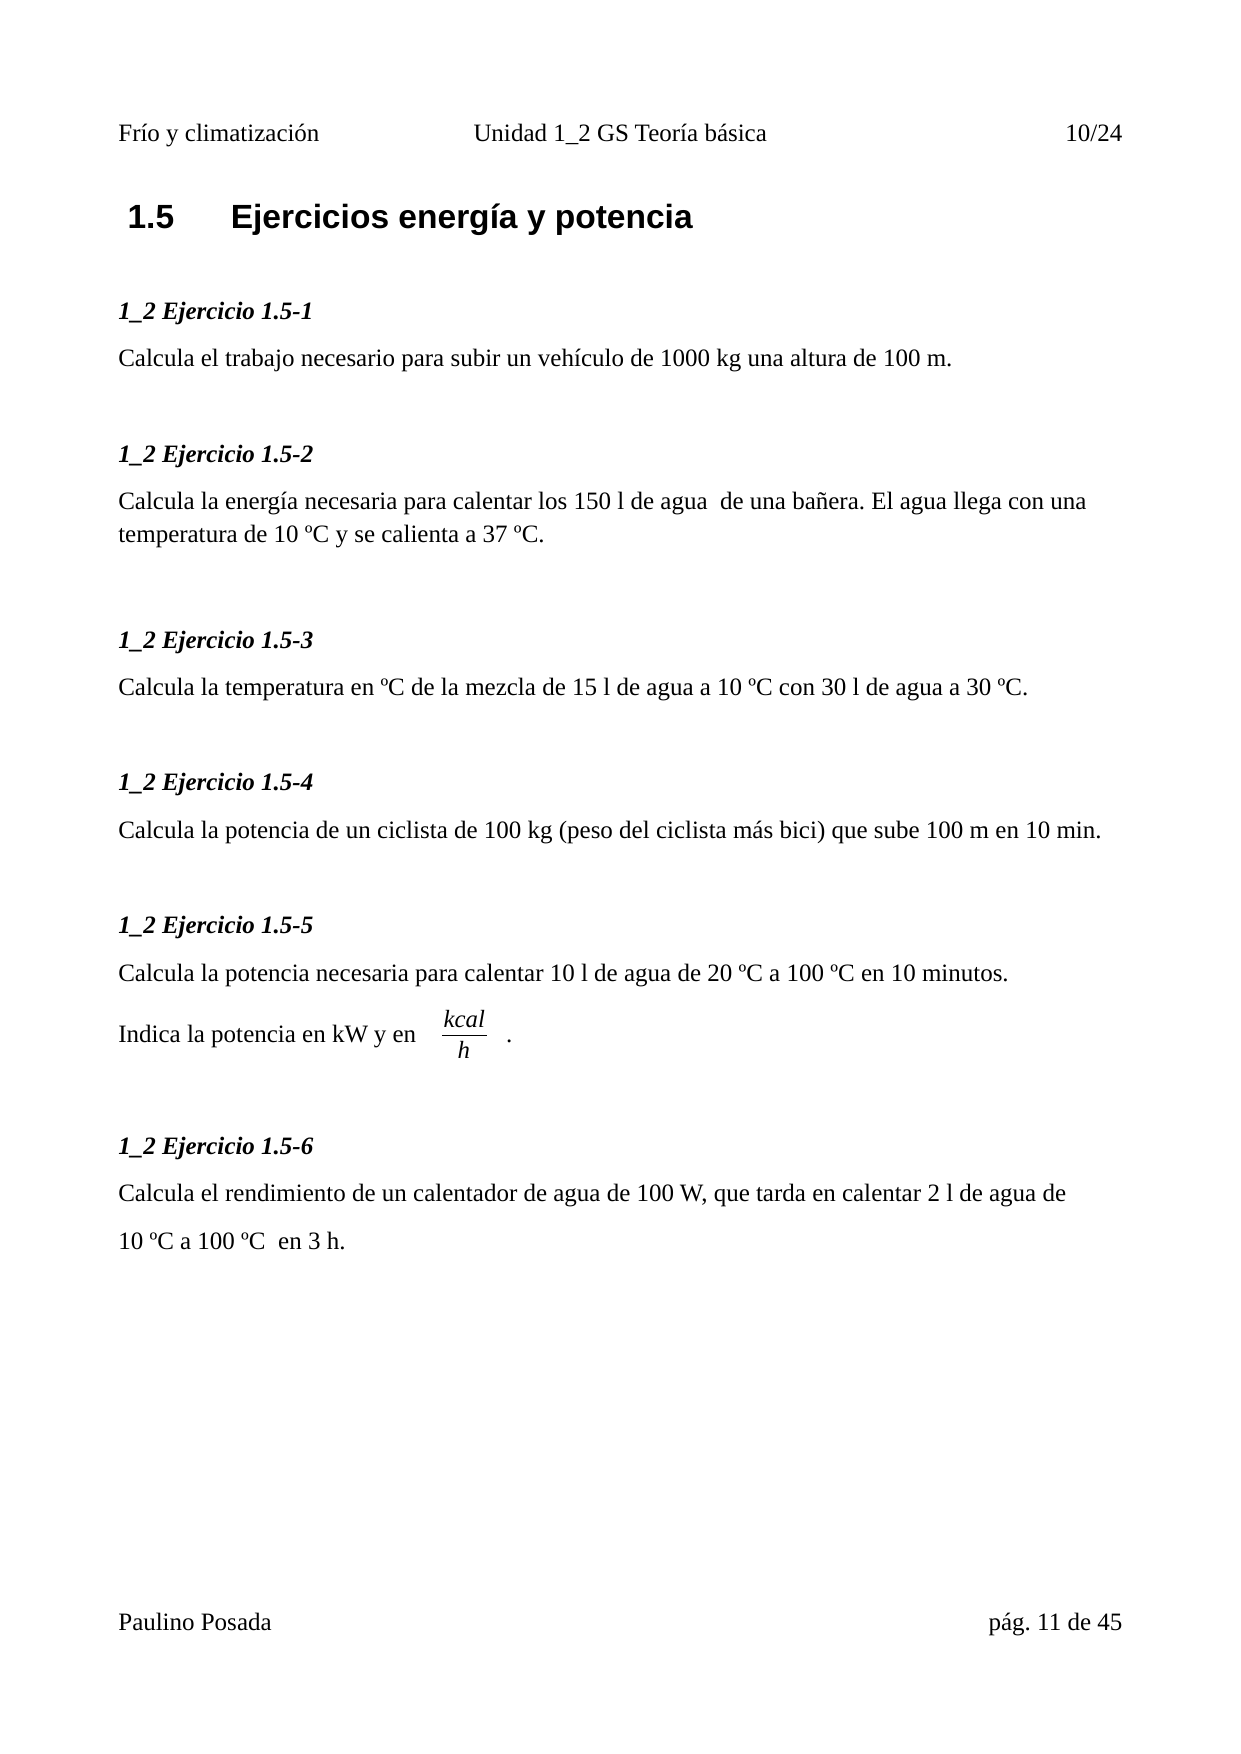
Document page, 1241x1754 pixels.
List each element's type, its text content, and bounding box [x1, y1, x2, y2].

text 1_2 Ejercicio 1.5-3 [118, 625, 1122, 653]
text Indica la potencia en kW y en . [118, 1006, 1122, 1064]
text Calcula el rendimiento de un calentador de agua de 100 W, que tarda en calentar 2 l de agua de [118, 1178, 1122, 1207]
text Calcula el trabajo necesario para subir un vehículo de 1000 kg una altura de 100 m. [118, 343, 1122, 372]
text Calcula la temperatura en ºC de la mezcla de 15 l de agua a 10 ºC con 30 l de agua a 30 ºC. [118, 672, 1122, 701]
subtitle Ejercicios energía y potencia [118, 197, 1122, 236]
text Calcula la potencia necesaria para calentar 10 l de agua de 20 ºC a 100 ºC en 10 minutos. [118, 958, 1122, 987]
text Calcula la energía necesaria para calentar los 150 l de agua de una bañera. El agua llega con una temperatura de 10 ºC y se calienta a 37 ºC. [118, 486, 1122, 548]
text 1_2 Ejercicio 1.5-5 [118, 910, 1122, 939]
text 10 ºC a 100 ºC en 3 h. [118, 1226, 1122, 1255]
text 1_2 Ejercicio 1.5-1 [118, 296, 1122, 325]
text 1_2 Ejercicio 1.5-4 [118, 767, 1122, 796]
text 1_2 Ejercicio 1.5-2 [118, 439, 1122, 467]
text Calcula la potencia de un ciclista de 100 kg (peso del ciclista más bici) que sube 100 m en 10 min. [118, 815, 1122, 844]
text 1_2 Ejercicio 1.5-6 [118, 1131, 1122, 1160]
